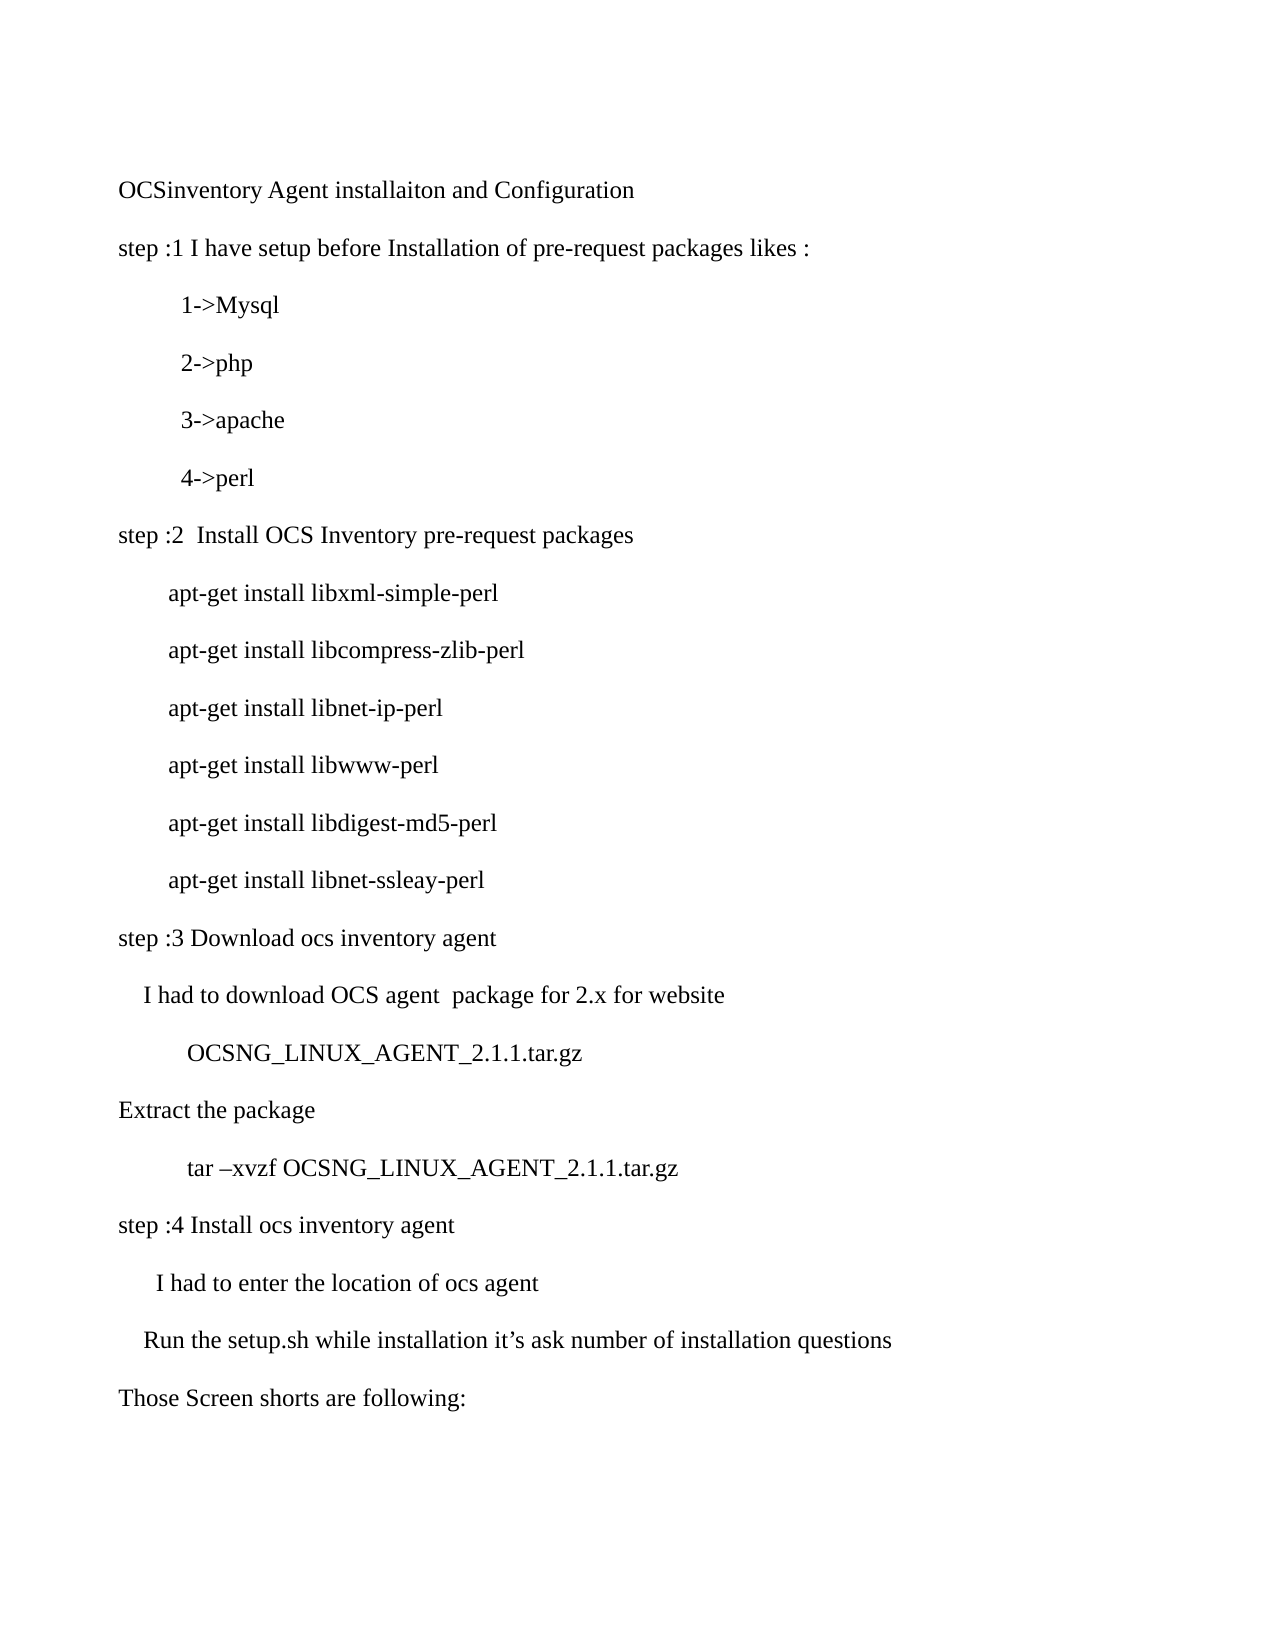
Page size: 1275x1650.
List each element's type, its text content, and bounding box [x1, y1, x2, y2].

text 3->apache [118, 406, 1157, 434]
text OCSNG_LINUX_AGENT_2.1.1.tar.gz [118, 1038, 1157, 1067]
text step :1 I have setup before Installation of pre-request packages likes : [118, 233, 1157, 262]
text step :3 Download ocs inventory agent [118, 923, 1157, 952]
text apt-get install libdigest-md5-perl [118, 808, 1157, 837]
text 2->php [118, 348, 1157, 377]
text Extract the package [118, 1096, 1157, 1124]
text apt-get install libwww-perl [118, 751, 1157, 779]
text Run the setup.sh while installation it’s ask number of installation questions [118, 1326, 1157, 1354]
text I had to enter the location of ocs agent [118, 1268, 1157, 1297]
text 4->perl [118, 463, 1157, 492]
text OCSinventory Agent installaiton and Configuration [118, 176, 1157, 204]
text 1->Mysql [118, 291, 1157, 319]
text step :2 Install OCS Inventory pre-request packages [118, 521, 1157, 549]
text step :4 Install ocs inventory agent [118, 1211, 1157, 1239]
text apt-get install libnet-ip-perl [118, 693, 1157, 722]
text tar –xvzf OCSNG_LINUX_AGENT_2.1.1.tar.gz [118, 1153, 1157, 1182]
text I had to download OCS agent package for 2.x for website [118, 981, 1157, 1009]
text Those Screen shorts are following: [118, 1383, 1157, 1412]
text apt-get install libcompress-zlib-perl [118, 636, 1157, 664]
text apt-get install libxml-simple-perl [118, 578, 1157, 607]
text apt-get install libnet-ssleay-perl [118, 866, 1157, 894]
